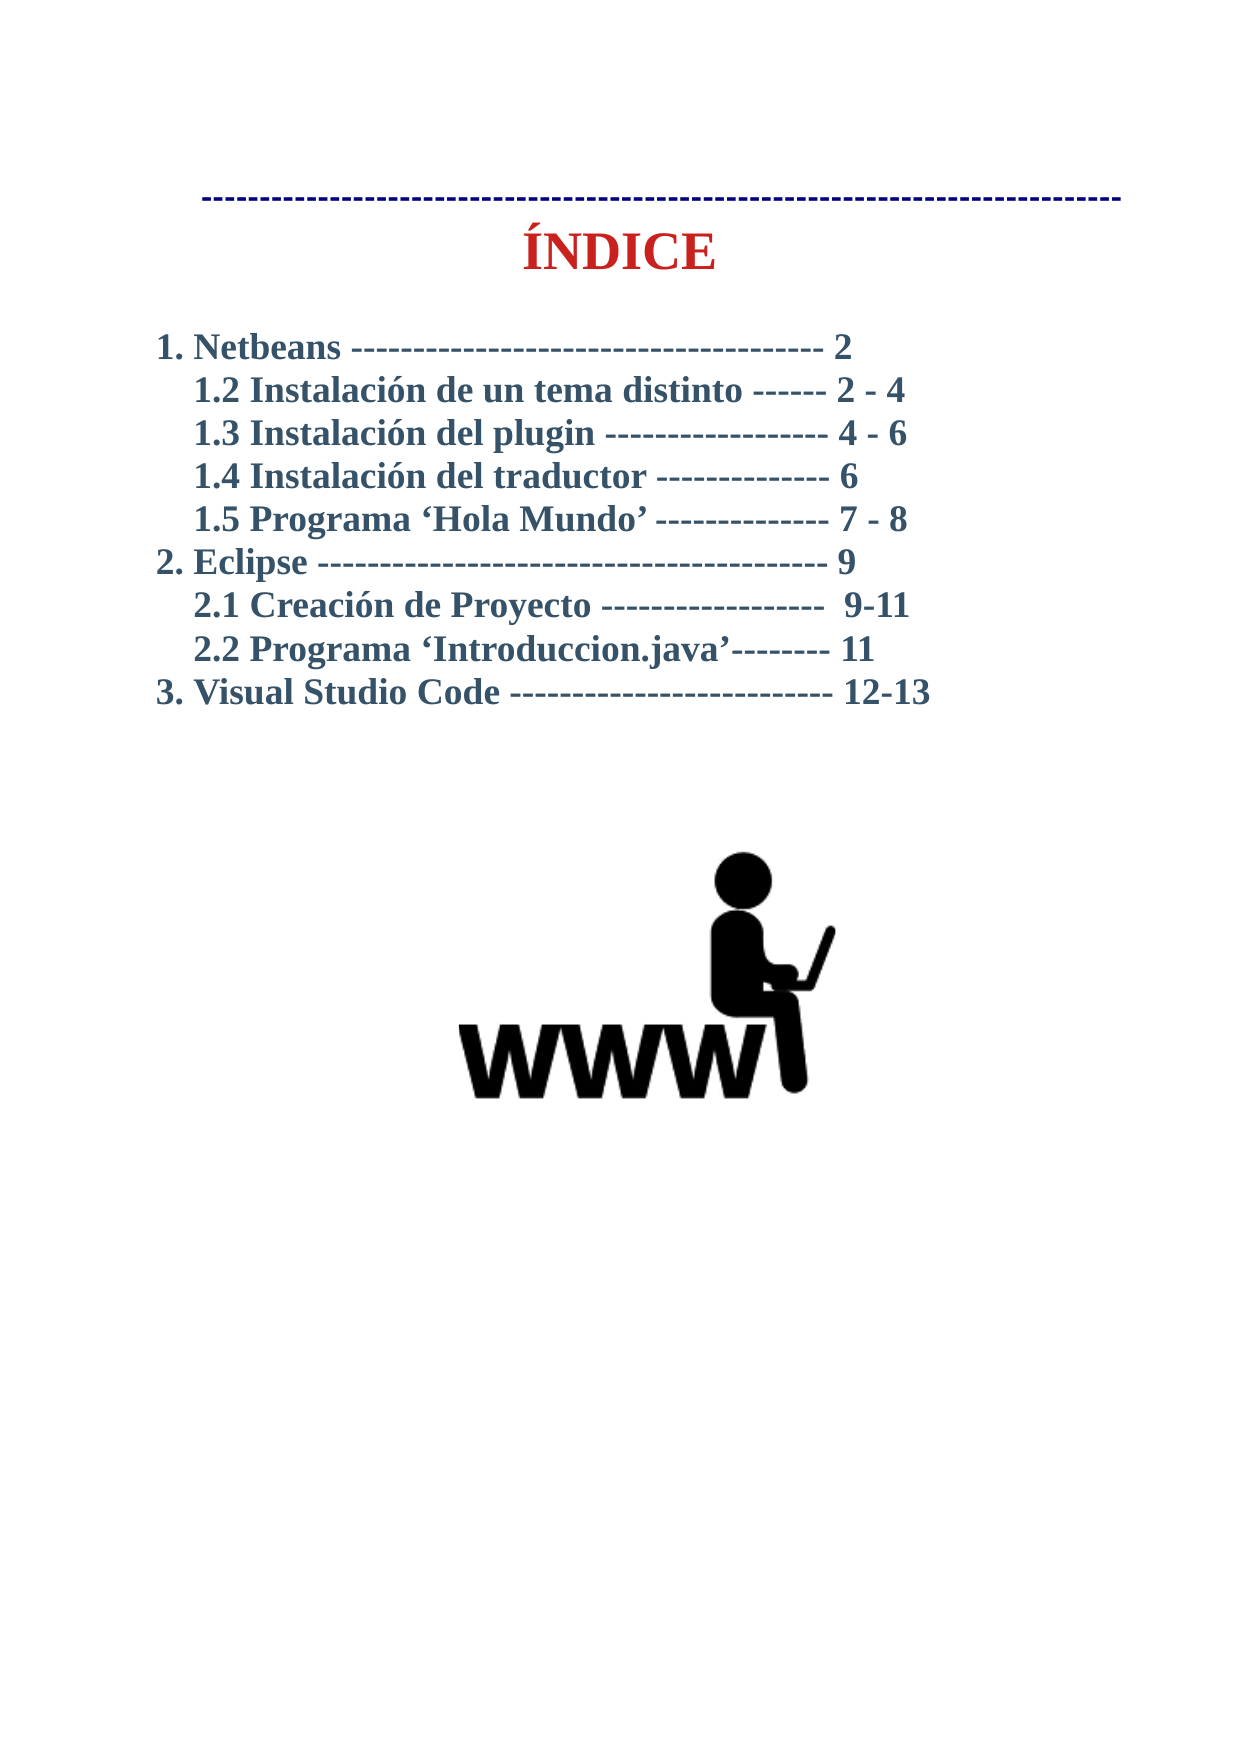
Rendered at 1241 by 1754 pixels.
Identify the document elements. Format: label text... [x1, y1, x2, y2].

text ------------------------------------------------------------------------------- [118, 176, 1122, 219]
list Eclipse ----------------------------------------- 9 [156, 540, 1122, 583]
list Netbeans -------------------------------------- 2 [156, 324, 1122, 367]
list 1.5 Programa ‘Hola Mundo’ -------------- 7 - 8 [156, 497, 1122, 540]
text ÍNDICE [118, 219, 1122, 281]
list 2.2 Programa ‘Introduccion.java’-------- 11 [156, 626, 1122, 669]
list 1.4 Instalación del traductor -------------- 6 [156, 453, 1122, 497]
list 2.1 Creación de Proyecto ------------------ 9-11 [156, 583, 1122, 626]
list 1.2 Instalación de un tema distinto ------ 2 - 4 [156, 367, 1122, 410]
list Visual Studio Code -------------------------- 12-13 [156, 669, 1122, 712]
list 1.3 Instalación del plugin ------------------ 4 - 6 [156, 410, 1122, 453]
picture [458, 787, 836, 1164]
